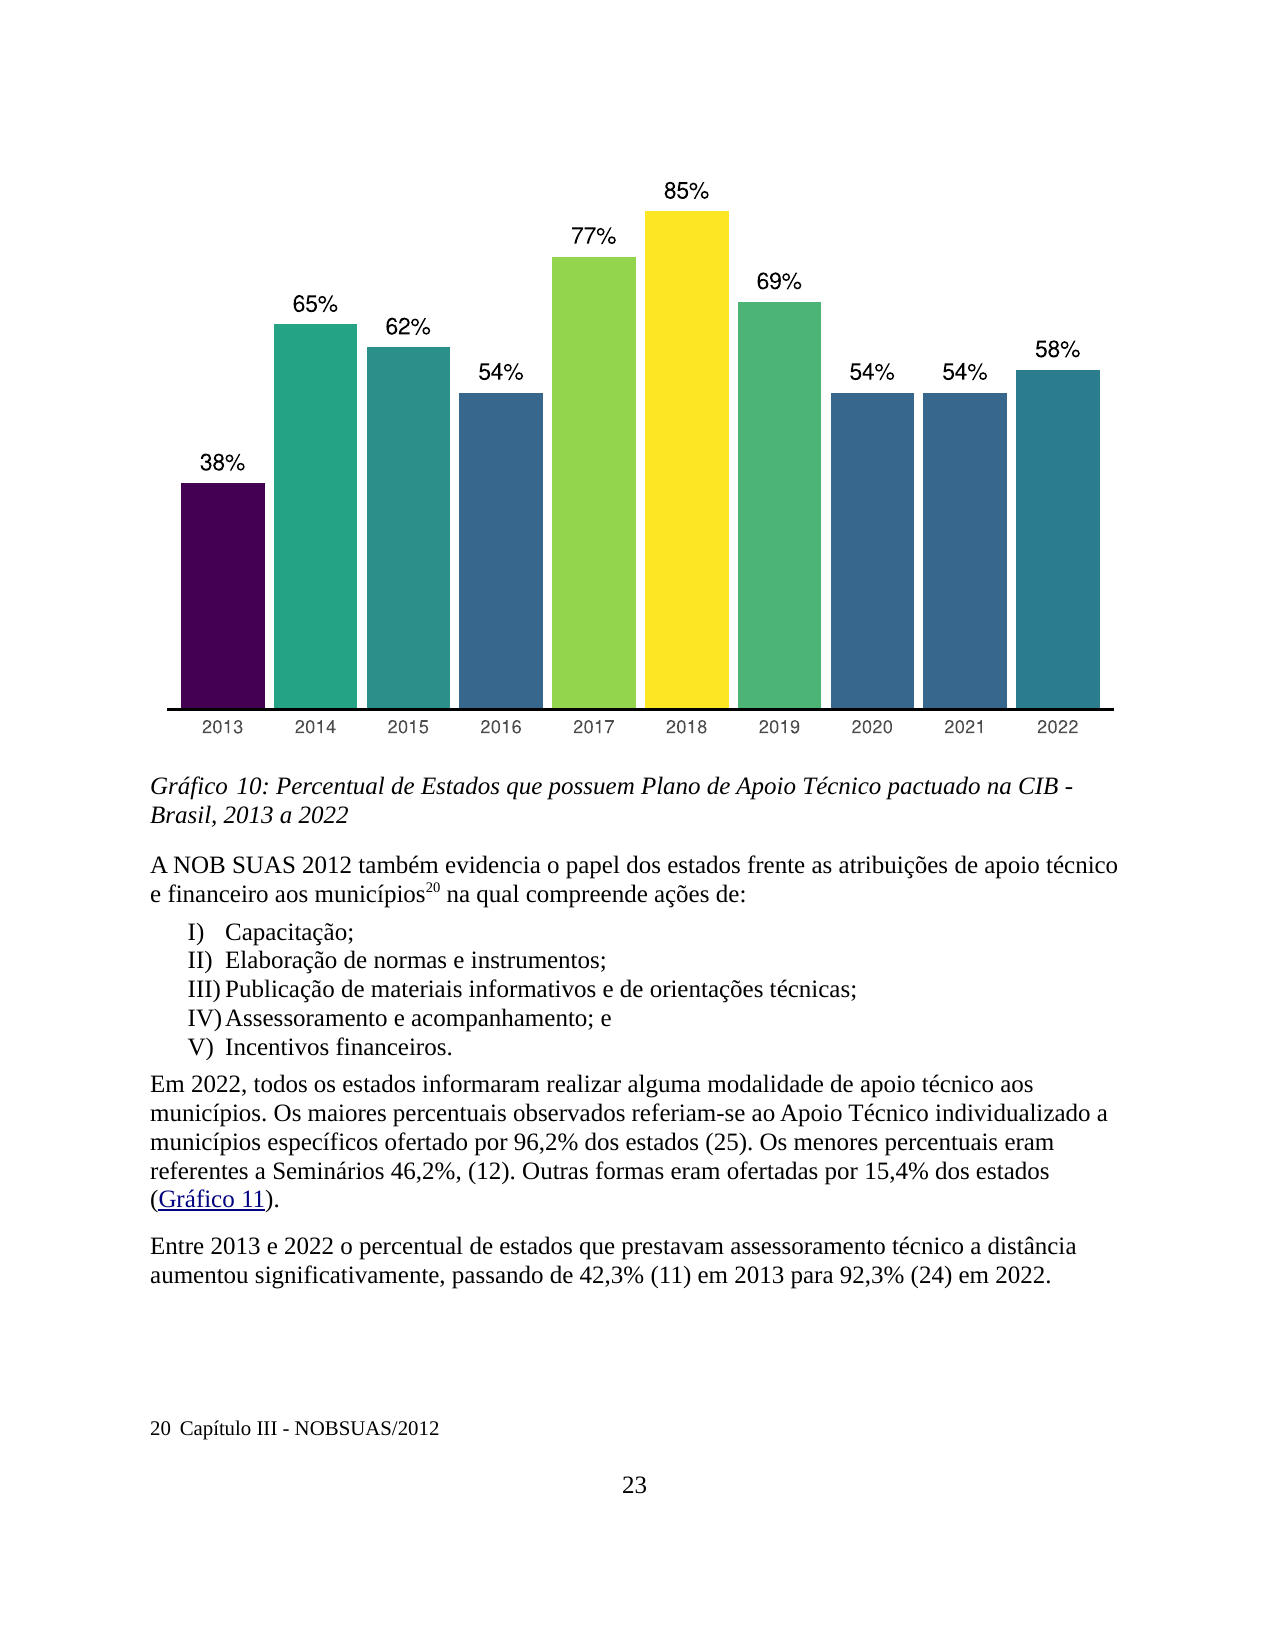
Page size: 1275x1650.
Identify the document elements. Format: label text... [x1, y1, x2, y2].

text Em 2022, todos os estados informaram realizar alguma modalidade de apoio técnico aos municípios. Os maiores percentuais observados referiam-se ao Apoio Técnico individualizado a municípios específicos ofertado por 96,2% dos estados (25). Os menores percentuais eram referentes a Seminários 46,2%, (12). Outras formas eram ofertadas por 15,4% dos estados (Gráfico 11). [150, 1069, 1125, 1213]
list Publicação de materiais informativos e de orientações técnicas; [187, 974, 1125, 1003]
text Capítulo III - NOBSUAS/2012 [150, 1416, 1125, 1440]
list Incentivos financeiros. [187, 1032, 1125, 1061]
text A NOB SUAS 2012 também evidencia o papel dos estados frente as atribuições de apoio técnico e financeiro aos municípios na qual compreende ações de: [150, 850, 1125, 908]
text Entre 2013 e 2022 o percentual de estados que prestavam assessoramento técnico a distância aumentou significativamente, passando de 42,3% (11) em 2013 para 92,3% (24) em 2022. [150, 1231, 1125, 1289]
list Elaboração de normas e instrumentos; [187, 946, 1125, 974]
list Assessoramento e acompanhamento; e [187, 1003, 1125, 1032]
list Capacitação; [187, 917, 1125, 946]
table_header Gráfico 10: Percentual de Estados que possuem Plano de Apoio Técnico pactuado na CIB - Brasil, 2013 a 2022 [150, 751, 1125, 841]
